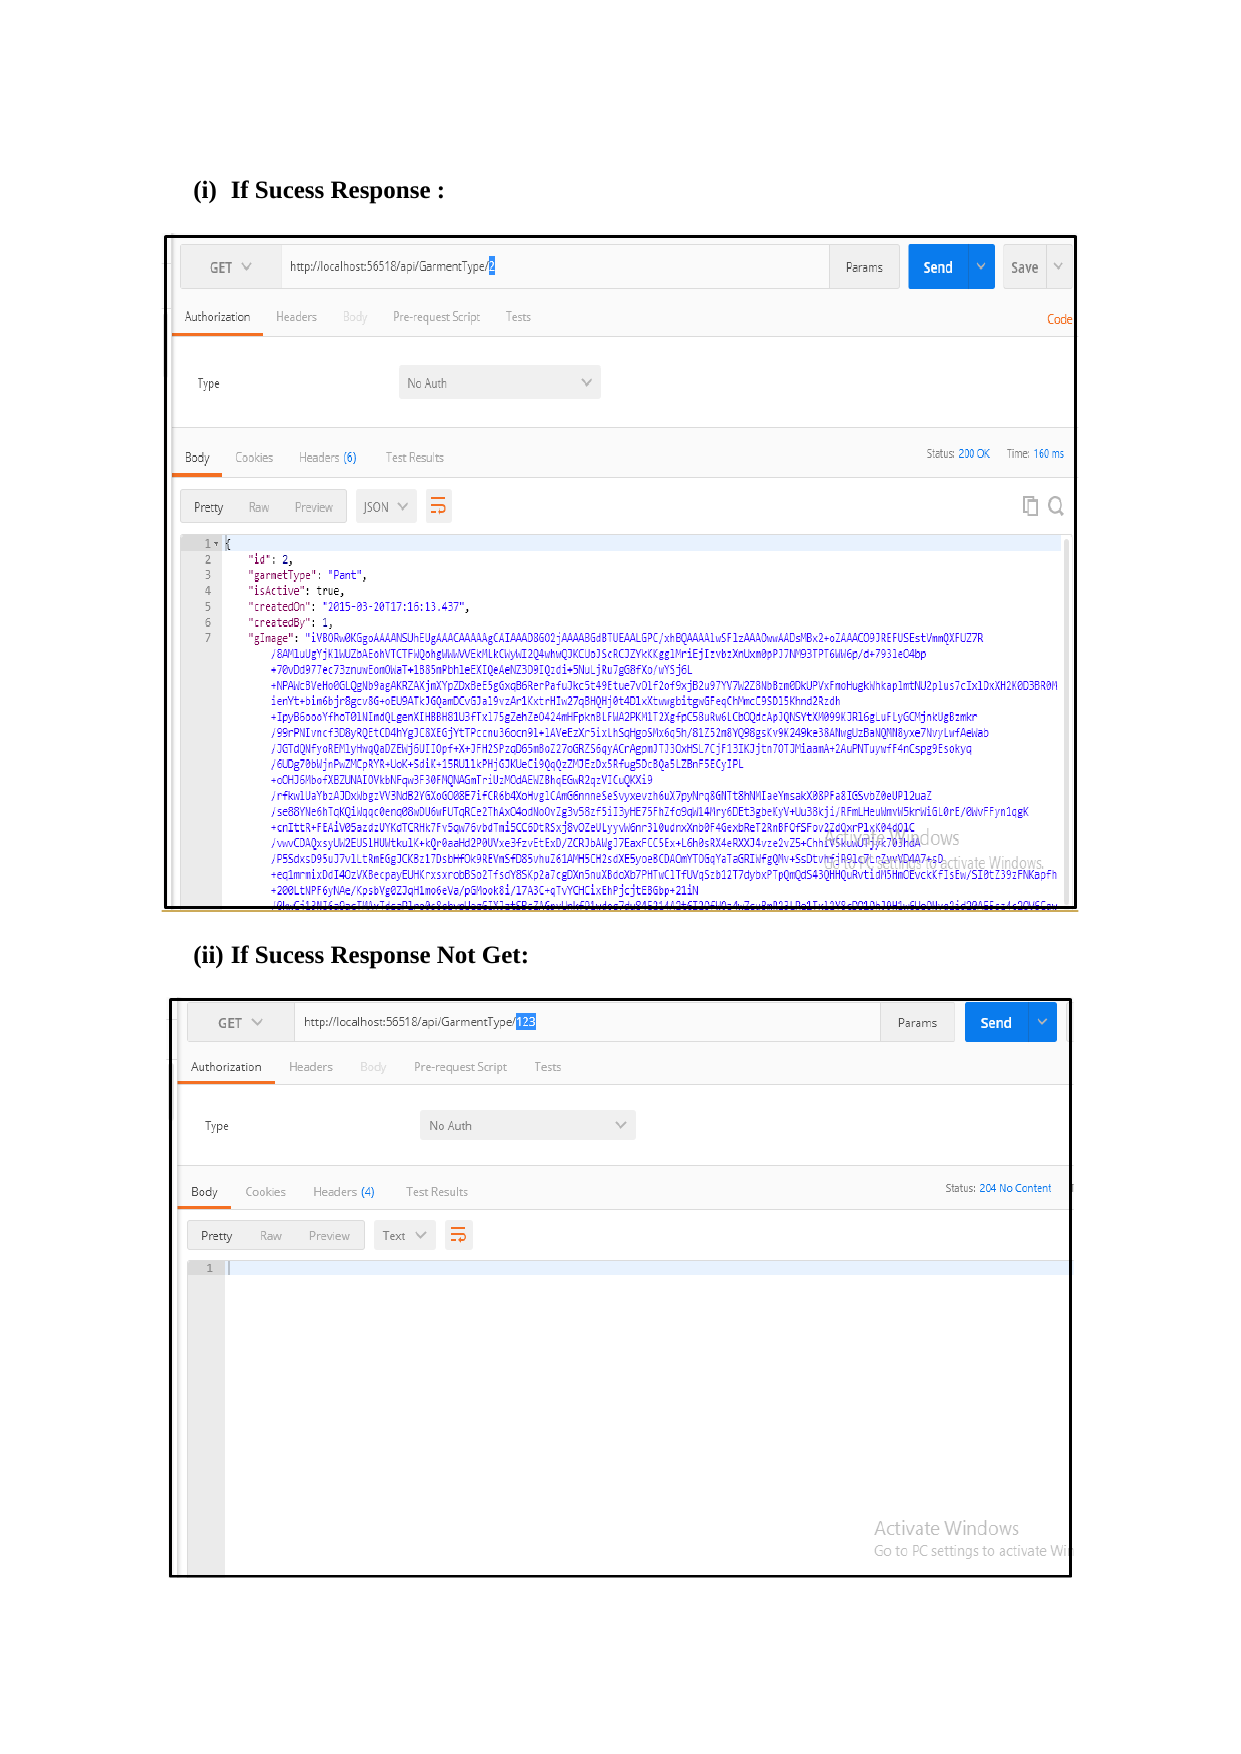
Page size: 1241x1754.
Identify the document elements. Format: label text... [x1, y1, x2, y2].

list If Sucess Response : [193, 176, 1122, 204]
picture [161, 233, 1079, 912]
list If Sucess Response Not Get: [193, 940, 1122, 969]
picture [166, 997, 1074, 1578]
